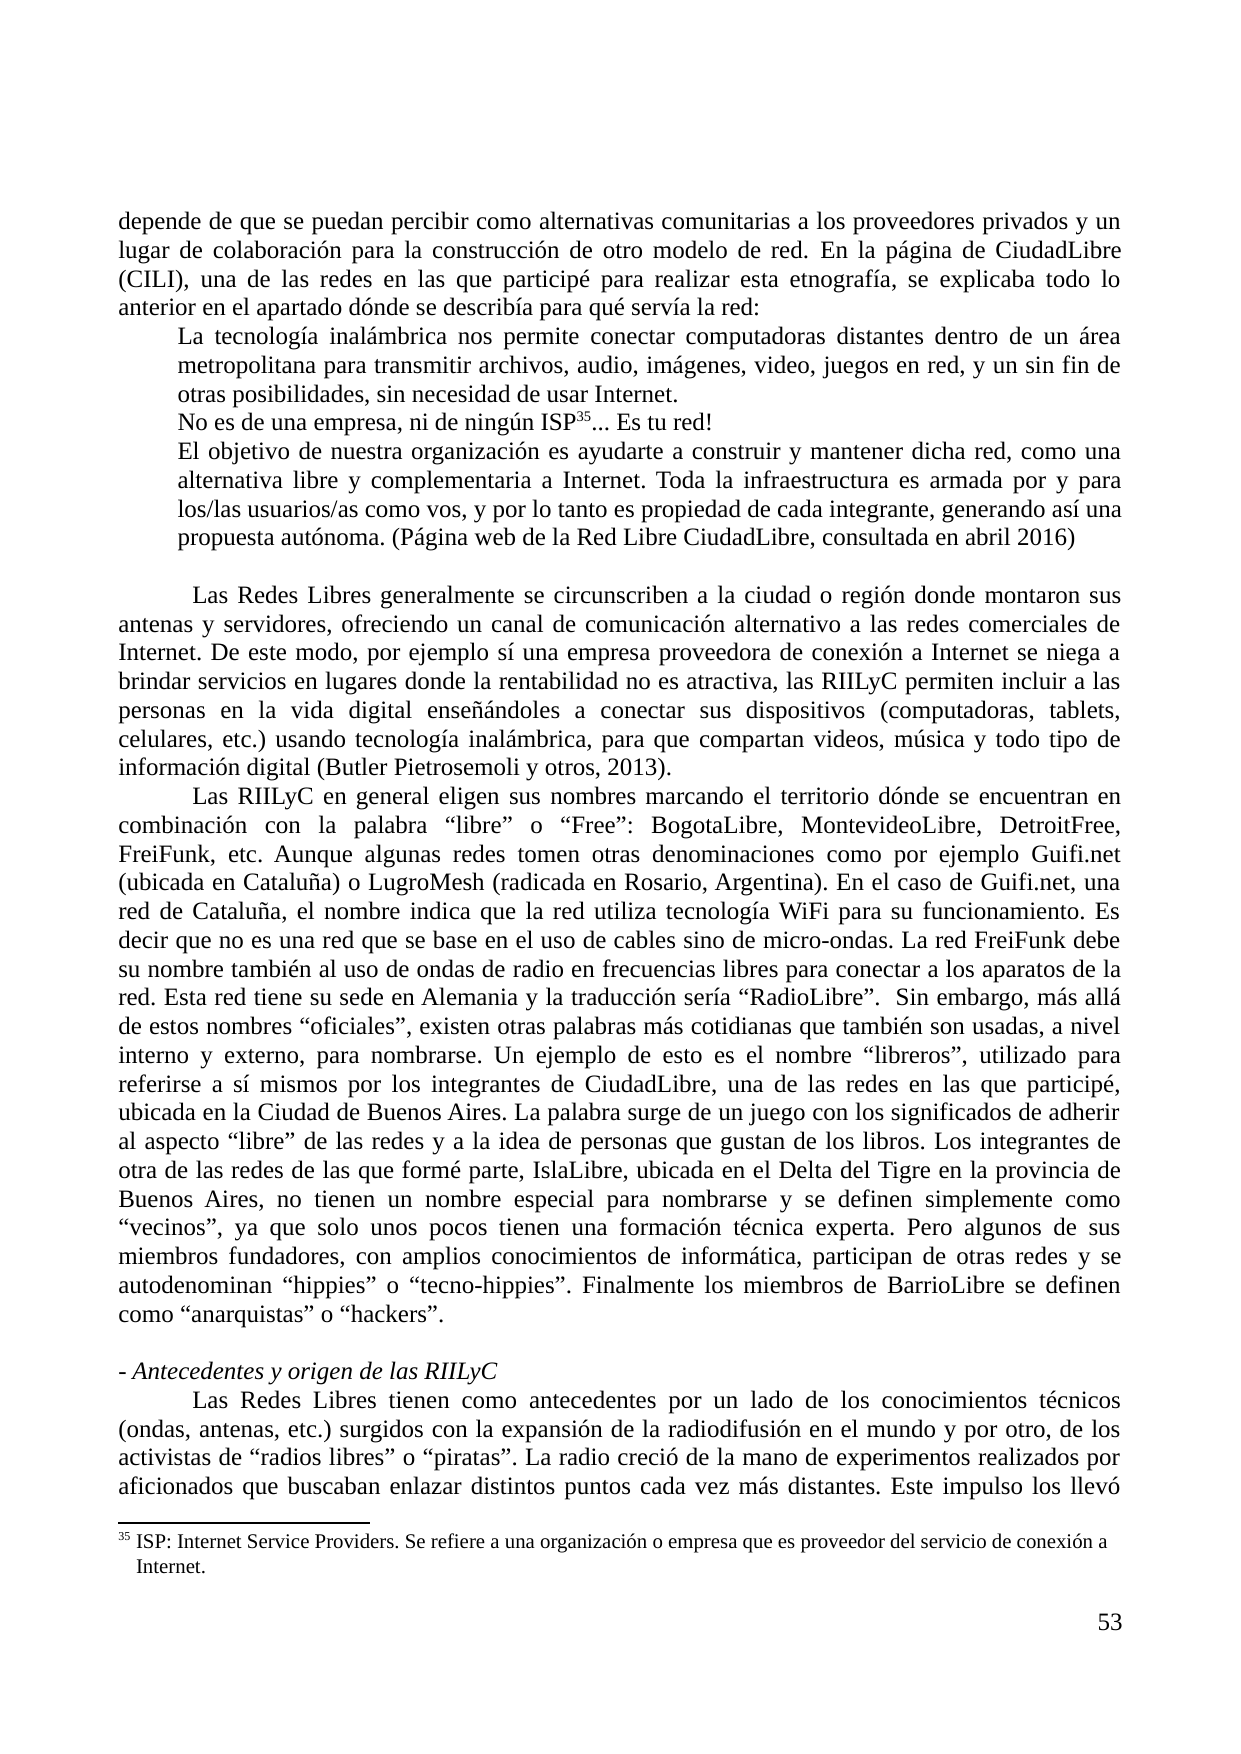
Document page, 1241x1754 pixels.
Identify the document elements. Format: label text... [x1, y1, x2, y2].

text ISP: Internet Service Providers. Se refiere a una organización o empresa que es proveedor del servicio de conexión a Internet. [118, 1529, 1122, 1578]
text La tecnología inalámbrica nos permite conectar computadoras distantes dentro de un área metropolitana para transmitir archivos, audio, imágenes, video, juegos en red, y un sin fin de otras posibilidades, sin necesidad de usar Internet. [177, 321, 1122, 407]
text Las Redes Libres tienen como antecedentes por un lado de los conocimientos técnicos (ondas, antenas, etc.) surgidos con la expansión de la radiodifusión en el mundo y por otro, de los activistas de “radios libres” o “piratas”. La radio creció de la mano de experimentos realizados por aficionados que buscaban enlazar distintos puntos cada vez más distantes. Este impulso los llevó [118, 1385, 1122, 1500]
text Las RIILyC en general eligen sus nombres marcando el territorio dónde se encuentran en combinación con la palabra “libre” o “Free”: BogotaLibre, MontevideoLibre, DetroitFree, FreiFunk, etc. Aunque algunas redes tomen otras denominaciones como por ejemplo Guifi.net (ubicada en Cataluña) o LugroMesh (radicada en Rosario, Argentina). En el caso de Guifi.net, una red de Cataluña, el nombre indica que la red utiliza tecnología WiFi para su funcionamiento. Es decir que no es una red que se base en el uso de cables sino de micro-ondas. La red FreiFunk debe su nombre también al uso de ondas de radio en frecuencias libres para conectar a los aparatos de la red. Esta red tiene su sede en Alemania y la traducción sería “RadioLibre”. Sin embargo, más allá de estos nombres “oficiales”, existen otras palabras más cotidianas que también son usadas, a nivel interno y externo, para nombrarse. Un ejemplo de esto es el nombre “libreros”, utilizado para referirse a sí mismos por los integrantes de CiudadLibre, una de las redes en las que participé, ubicada en la Ciudad de Buenos Aires. La palabra surge de un juego con los significados de adherir al aspecto “libre” de las redes y a la idea de personas que gustan de los libros. Los integrantes de otra de las redes de las que formé parte, IslaLibre, ubicada en el Delta del Tigre en la provincia de Buenos Aires, no tienen un nombre especial para nombrarse y se definen simplemente como “vecinos”, ya que solo unos pocos tienen una formación técnica experta. Pero algunos de sus miembros fundadores, con amplios conocimientos de informática, participan de otras redes y se autodenominan “hippies” o “tecno-hippies”. Finalmente los miembros de BarrioLibre se definen como “anarquistas” o “hackers”. [118, 781, 1122, 1327]
text No es de una empresa, ni de ningún ISP... Es tu red! [177, 407, 974, 436]
text El objetivo de nuestra organización es ayudarte a construir y mantener dicha red, como una alternativa libre y complementaria a Internet. Toda la infraestructura es armada por y para los/las usuarios/as como vos, y por lo tanto es propiedad de cada integrante, generando así una propuesta autónoma. (Página web de la Red Libre CiudadLibre, consultada en abril 2016) [177, 436, 1122, 551]
text depende de que se puedan percibir como alternativas comunitarias a los proveedores privados y un lugar de colaboración para la construcción de otro modelo de red. En la página de CiudadLibre (CILI), una de las redes en las que participé para realizar esta etnografía, se explicaba todo lo anterior en el apartado dónde se describía para qué servía la red: [118, 206, 1122, 321]
text Las Redes Libres generalmente se circunscriben a la ciudad o región donde montaron sus antenas y servidores, ofreciendo un canal de comunicación alternativo a las redes comerciales de Internet. De este modo, por ejemplo sí una empresa proveedora de conexión a Internet se niega a brindar servicios en lugares donde la rentabilidad no es atractiva, las RIILyC permiten incluir a las personas en la vida digital enseñándoles a conectar sus dispositivos (computadoras, tablets, celulares, etc.) usando tecnología inalámbrica, para que compartan videos, música y todo tipo de información digital (Butler Pietrosemoli y otros, 2013). [118, 580, 1122, 781]
subtitle - Antecedentes y origen de las RIILyC [118, 1356, 1122, 1385]
